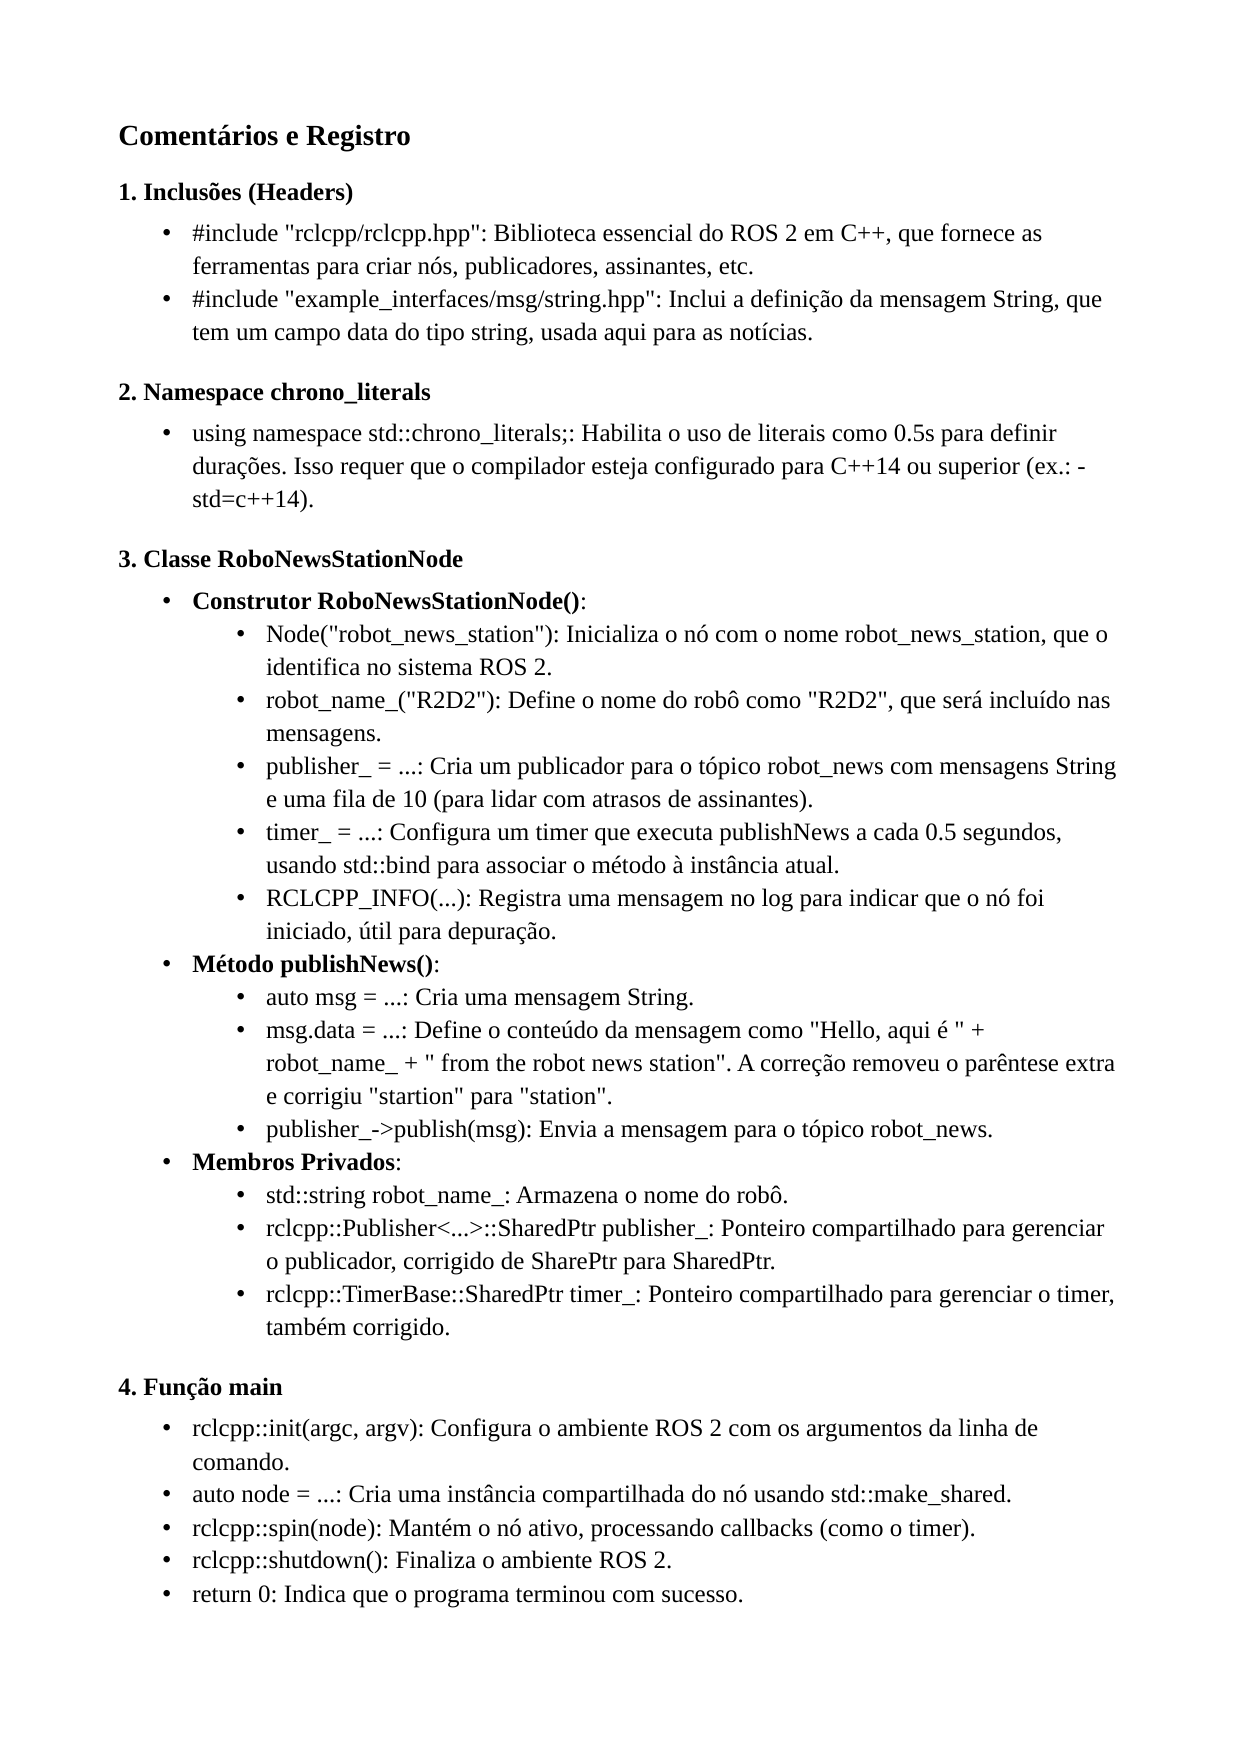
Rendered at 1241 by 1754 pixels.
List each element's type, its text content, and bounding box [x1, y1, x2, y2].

subtitle 4. Função main [118, 1372, 1122, 1401]
list rclcpp::TimerBase::SharedPtr timer_: Ponteiro compartilhado para gerenciar o timer, também corrigido. [236, 1279, 1122, 1341]
list rclcpp::Publisher<...>::SharedPtr publisher_: Ponteiro compartilhado para gerenciar o publicador, corrigido de SharePtr para SharedPtr. [236, 1213, 1122, 1275]
list Node("robot_news_station"): Inicializa o nó com o nome robot_news_station, que o identifica no sistema ROS 2. [236, 619, 1122, 681]
list publisher_ = ...: Cria um publicador para o tópico robot_news com mensagens String e uma fila de 10 (para lidar com atrasos de assinantes). [236, 751, 1122, 813]
subtitle 3. Classe RoboNewsStationNode [118, 544, 1122, 573]
list Membros Privados: [162, 1147, 1122, 1176]
list Construtor RoboNewsStationNode(): [162, 586, 1122, 614]
list msg.data = ...: Define o conteúdo da mensagem como "Hello, aqui é " + robot_name_ + " from the robot news station". A correção removeu o parêntese extra e corrigiu "startion" para "station". [236, 1015, 1122, 1110]
subtitle 1. Inclusões (Headers) [118, 177, 1122, 205]
list robot_name_("R2D2"): Define o nome do robô como "R2D2", que será incluído nas mensagens. [236, 685, 1122, 747]
list rclcpp::spin(node): Mantém o nó ativo, processando callbacks (como o timer). [162, 1513, 1122, 1541]
list Método publishNews(): [162, 949, 1122, 978]
subtitle 2. Namespace chrono_literals [118, 377, 1122, 406]
list auto node = ...: Cria uma instância compartilhada do nó usando std::make_shared. [162, 1479, 1122, 1508]
list RCLCPP_INFO(...): Registra uma mensagem no log para indicar que o nó foi iniciado, útil para depuração. [236, 883, 1122, 945]
list #include "example_interfaces/msg/string.hpp": Inclui a definição da mensagem String, que tem um campo data do tipo string, usada aqui para as notícias. [162, 284, 1122, 346]
list return 0: Indica que o programa terminou com sucesso. [162, 1579, 1122, 1607]
list using namespace std::chrono_literals;: Habilita o uso de literais como 0.5s para definir durações. Isso requer que o compilador esteja configurado para C++14 ou superior (ex.: -std=c++14). [162, 418, 1122, 513]
list auto msg = ...: Cria uma mensagem String. [236, 982, 1122, 1011]
list rclcpp::init(argc, argv): Configura o ambiente ROS 2 com os argumentos da linha de comando. [162, 1413, 1122, 1475]
list timer_ = ...: Configura um timer que executa publishNews a cada 0.5 segundos, usando std::bind para associar o método à instância atual. [236, 817, 1122, 879]
subtitle Comentários e Registro [118, 118, 1122, 152]
list std::string robot_name_: Armazena o nome do robô. [236, 1180, 1122, 1209]
list publisher_->publish(msg): Envia a mensagem para o tópico robot_news. [236, 1114, 1122, 1143]
list #include "rclcpp/rclcpp.hpp": Biblioteca essencial do ROS 2 em C++, que fornece as ferramentas para criar nós, publicadores, assinantes, etc. [162, 218, 1122, 280]
list rclcpp::shutdown(): Finaliza o ambiente ROS 2. [162, 1546, 1122, 1574]
